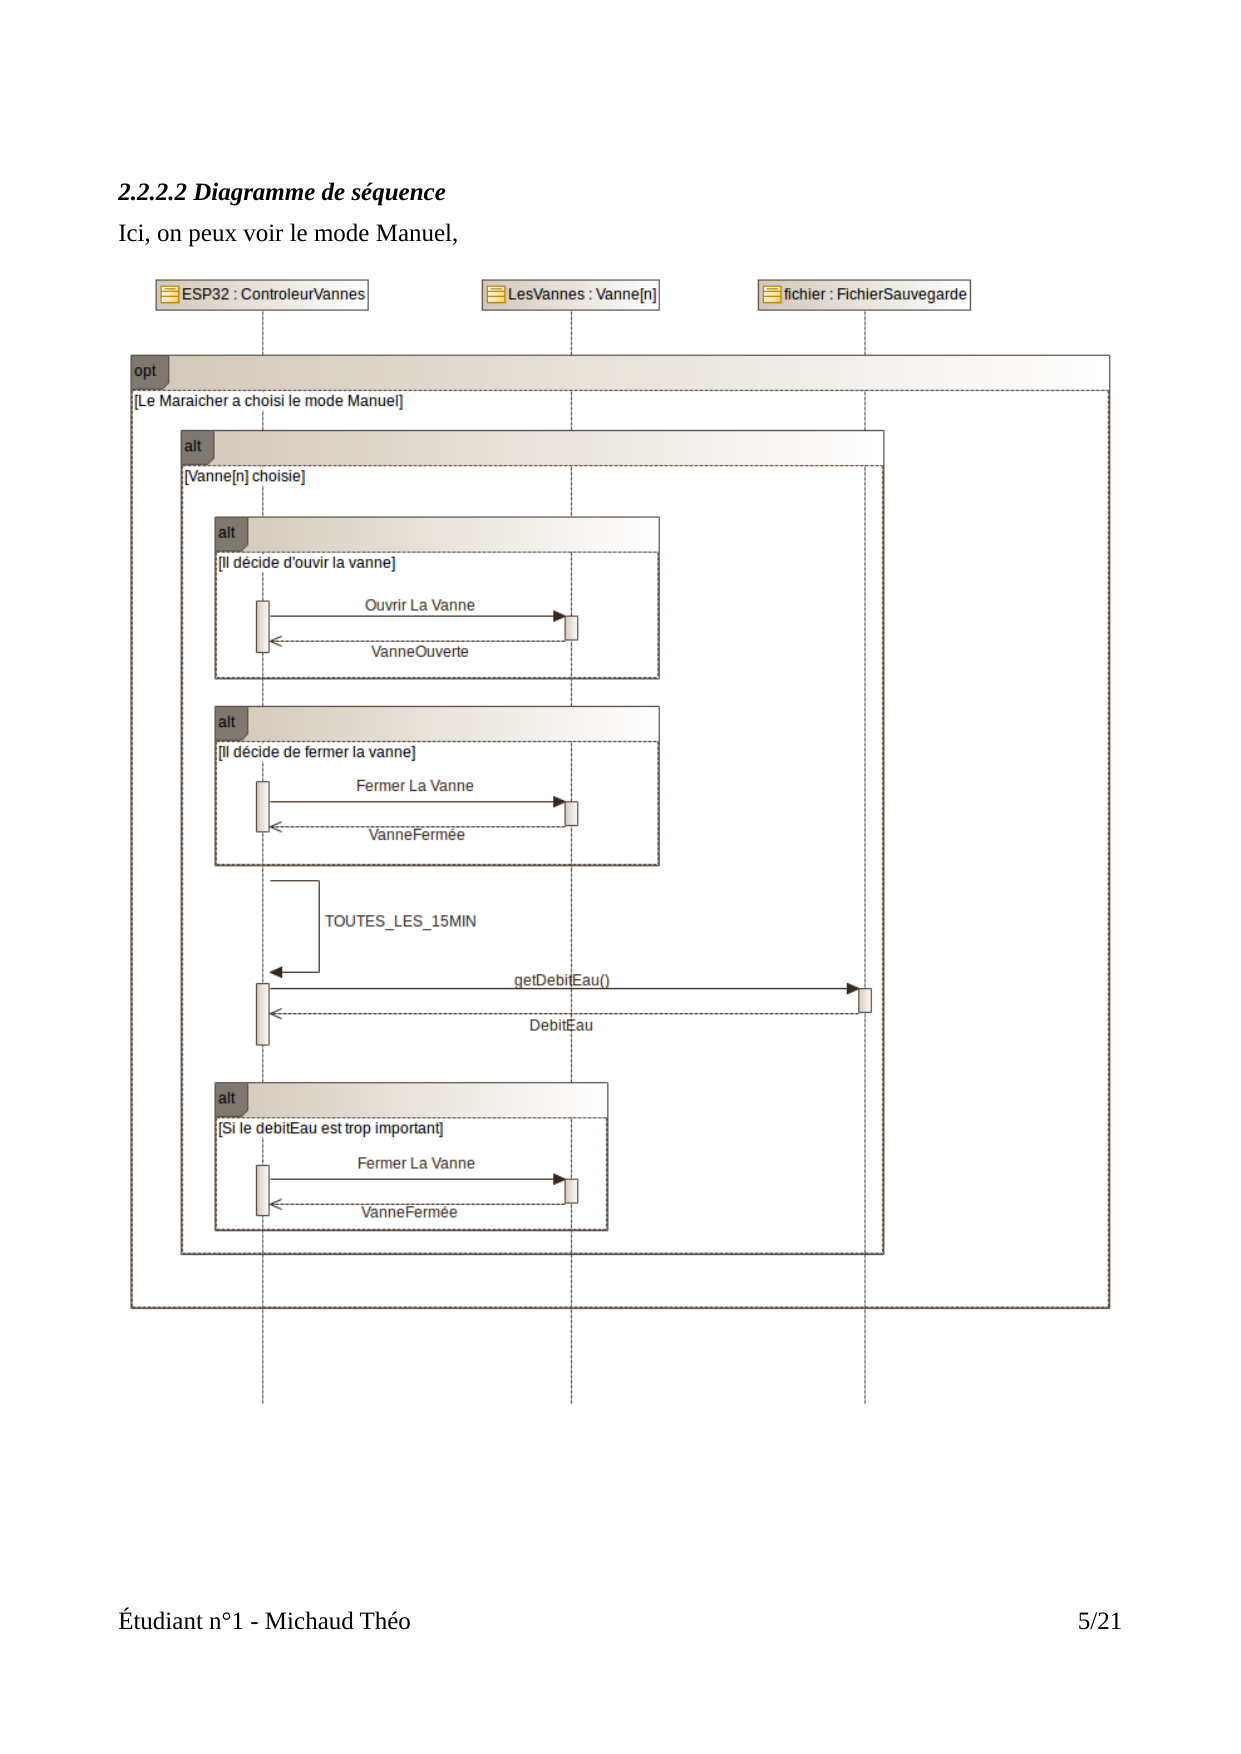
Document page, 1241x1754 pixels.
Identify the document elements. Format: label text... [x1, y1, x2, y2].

picture [118, 267, 1123, 1417]
subtitle 2.2.2.2 Diagramme de séquence [118, 177, 1122, 206]
text Ici, on peux voir le mode Manuel, [118, 218, 1122, 247]
